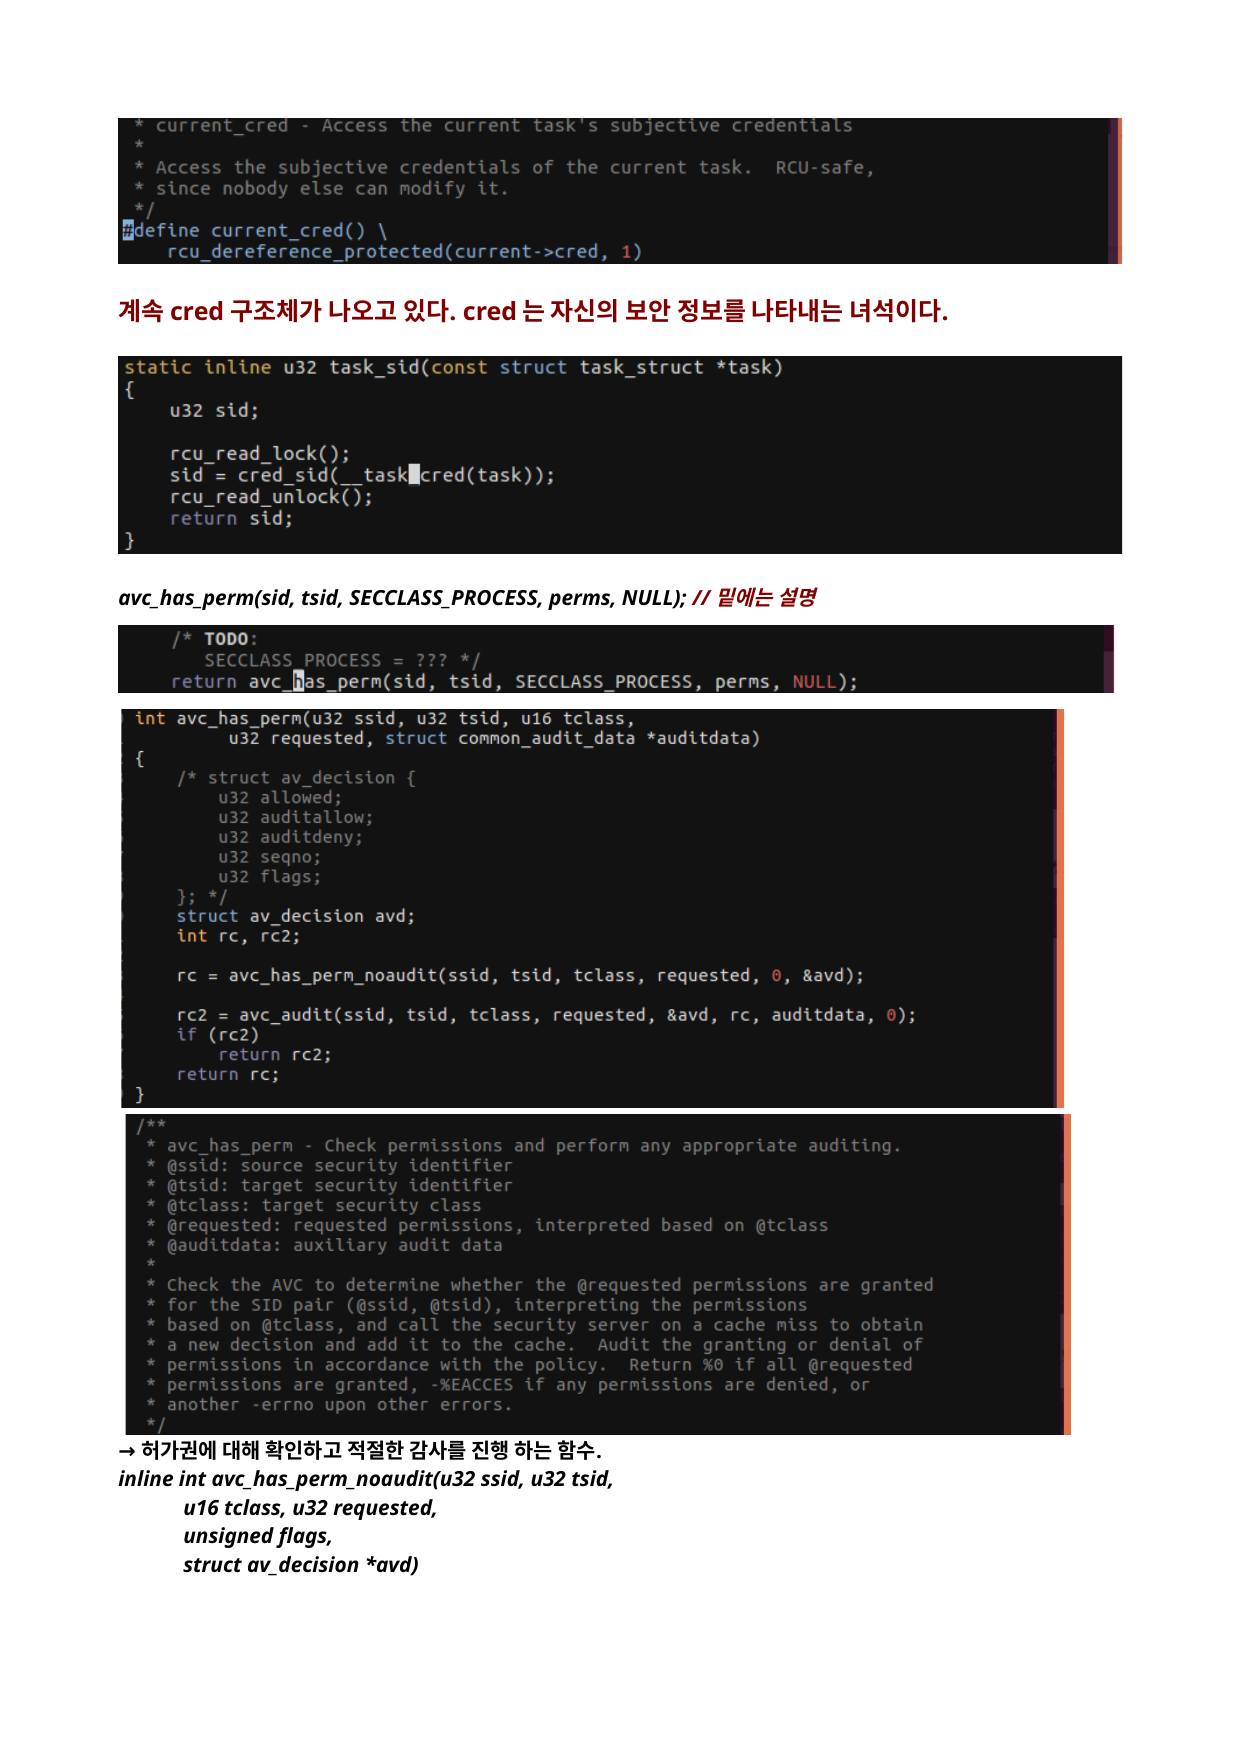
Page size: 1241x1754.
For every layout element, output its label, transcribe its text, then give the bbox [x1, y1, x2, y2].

text → 허가권에 대해 확인하고 적절한 감사를 진행 하는 함수. [118, 612, 1122, 1464]
picture [121, 709, 1065, 1108]
picture [125, 1114, 1071, 1435]
picture [118, 118, 1123, 264]
picture [118, 625, 1115, 693]
text avc_has_perm(sid, tsid, SECCLASS_PROCESS, perms, NULL); // 밑에는 설명 [118, 582, 1122, 612]
text struct av_decision *avd) [118, 1550, 1122, 1578]
text inline int avc_has_perm_noaudit(u32 ssid, u32 tsid, [118, 1464, 1122, 1493]
text u16 tclass, u32 requested, [118, 1493, 1122, 1521]
text 계속 cred 구조체가 나오고 있다. cred는 자신의 보안 정보를 나타내는 녀석이다. [118, 292, 1122, 328]
picture [118, 356, 1123, 554]
text unsigned flags, [118, 1521, 1122, 1550]
